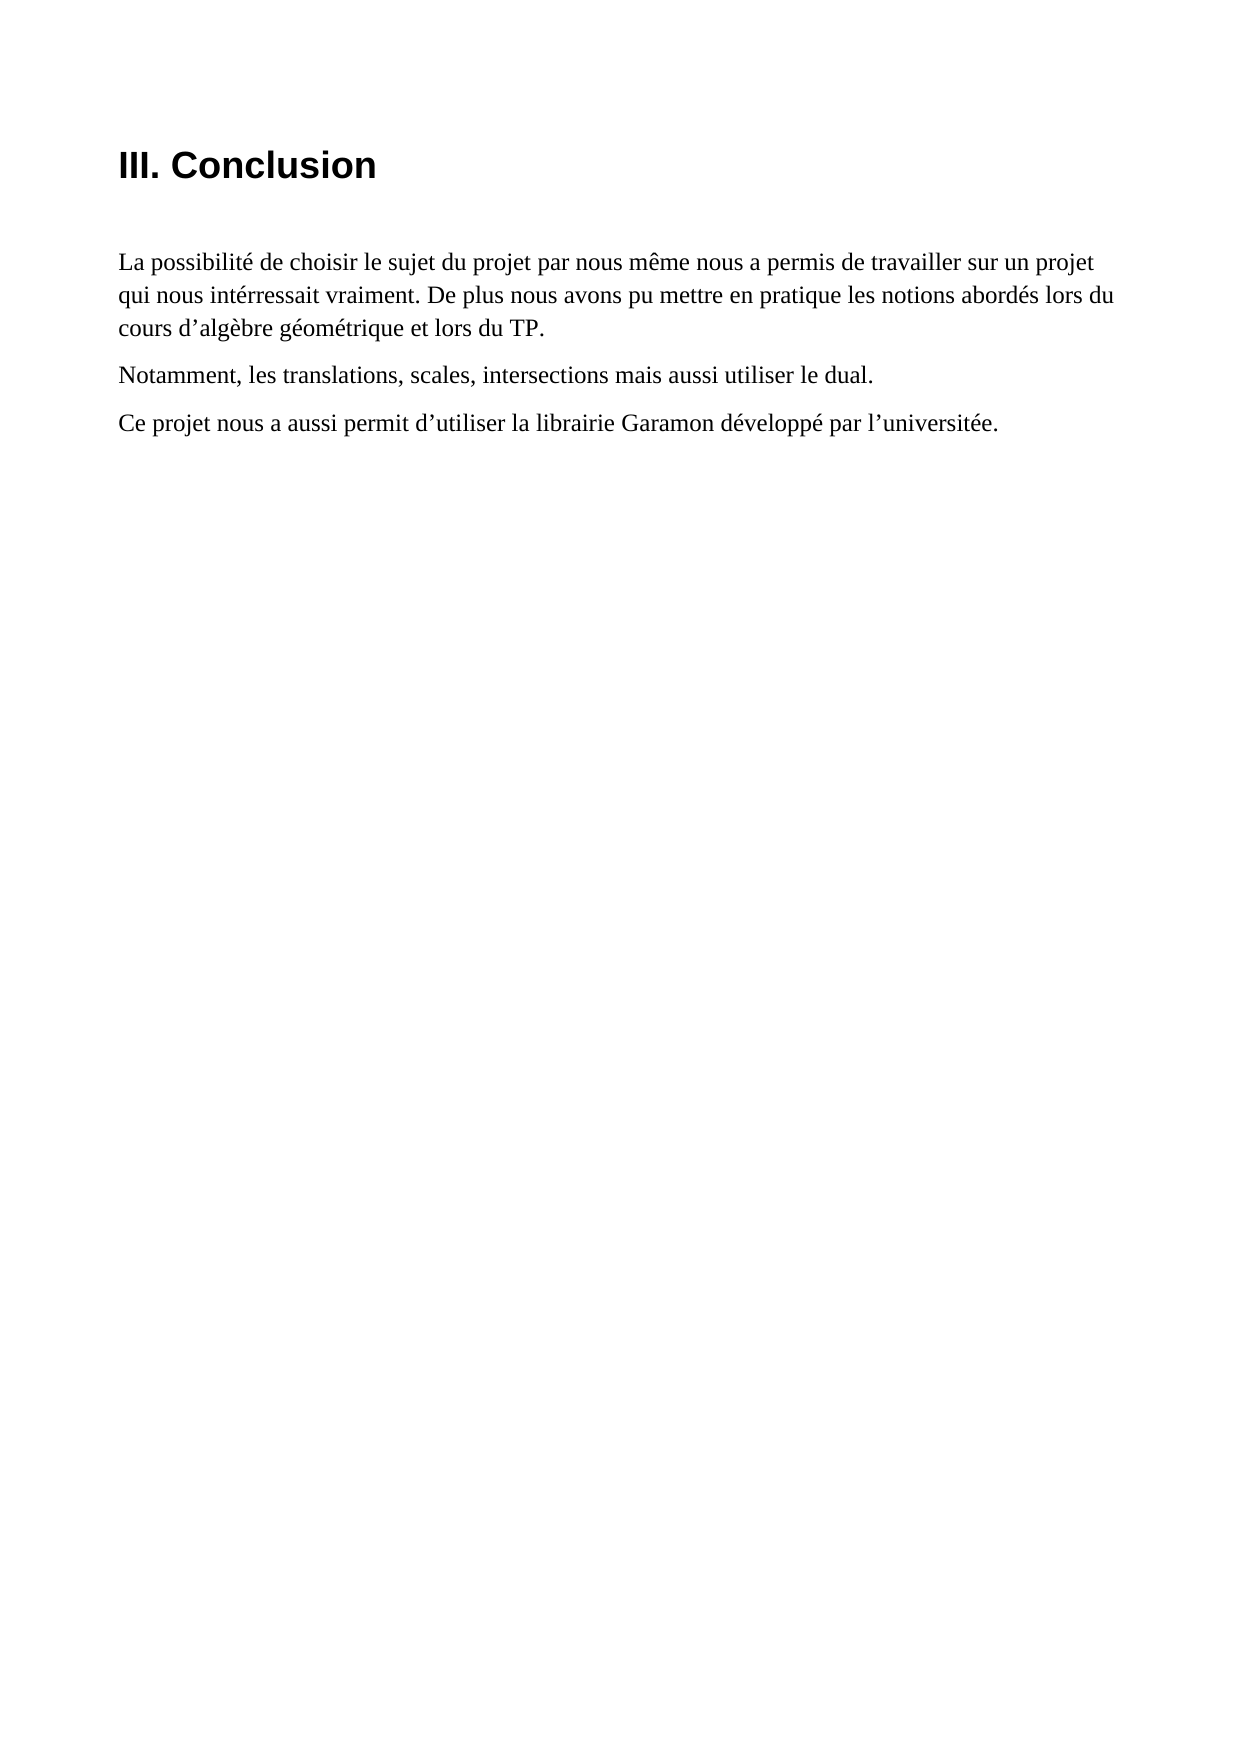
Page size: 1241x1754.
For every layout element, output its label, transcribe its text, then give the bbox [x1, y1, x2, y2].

subtitle III. Conclusion [118, 143, 1122, 187]
text La possibilité de choisir le sujet du projet par nous même nous a permis de travailler sur un projet qui nous intérressait vraiment. De plus nous avons pu mettre en pratique les notions abordés lors du cours d’algèbre géométrique et lors du TP. [118, 247, 1122, 342]
text Ce projet nous a aussi permit d’utiliser la librairie Garamon développé par l’universitée. [118, 408, 1122, 437]
text Notamment, les translations, scales, intersections mais aussi utiliser le dual. [118, 361, 1122, 389]
